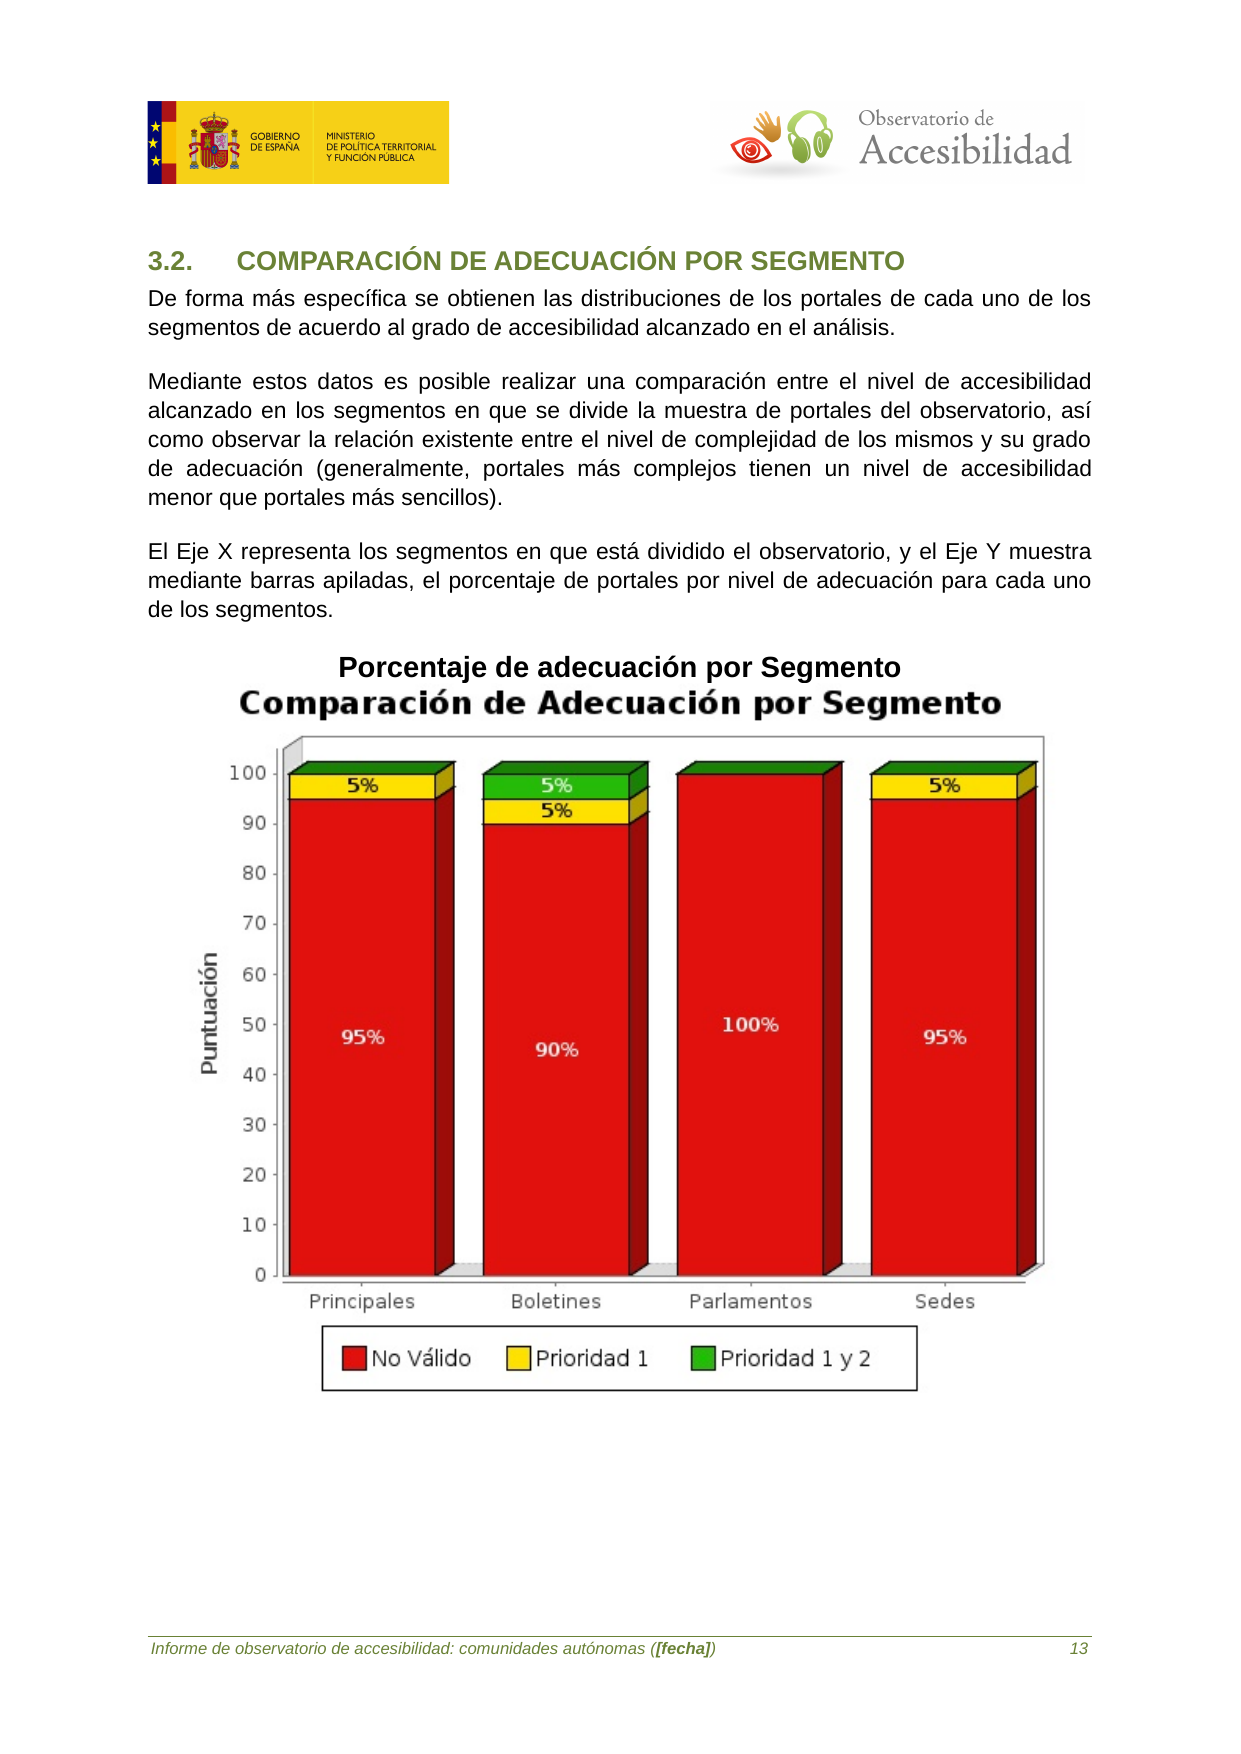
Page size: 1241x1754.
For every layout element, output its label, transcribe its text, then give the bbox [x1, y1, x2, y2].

text De forma más específica se obtienen las distribuciones de los portales de cada uno de los segmentos de acuerdo al grado de accesibilidad alcanzado en el análisis. [148, 285, 1092, 341]
text Porcentaje de adecuación por Segmento [148, 650, 1092, 683]
picture [147, 101, 450, 184]
text El Eje X representa los segmentos en que está dividido el observatorio, y el Eje Y muestra mediante barras apiladas, el porcentaje de portales por nivel de adecuación para cada uno de los segmentos. [148, 538, 1092, 622]
subtitle Comparación de adecuación por segmento [148, 245, 1092, 276]
text Mediante estos datos es posible realizar una comparación entre el nivel de accesibilidad alcanzado en los segmentos en que se divide la muestra de portales del observatorio, así como observar la relación existente entre el nivel de complejidad de los mismos y su grado de adecuación (generalmente, portales más complejos tienen un nivel de accesibilidad menor que portales más sencillos). [148, 368, 1092, 510]
picture [178, 683, 1062, 1393]
picture [710, 101, 1086, 184]
